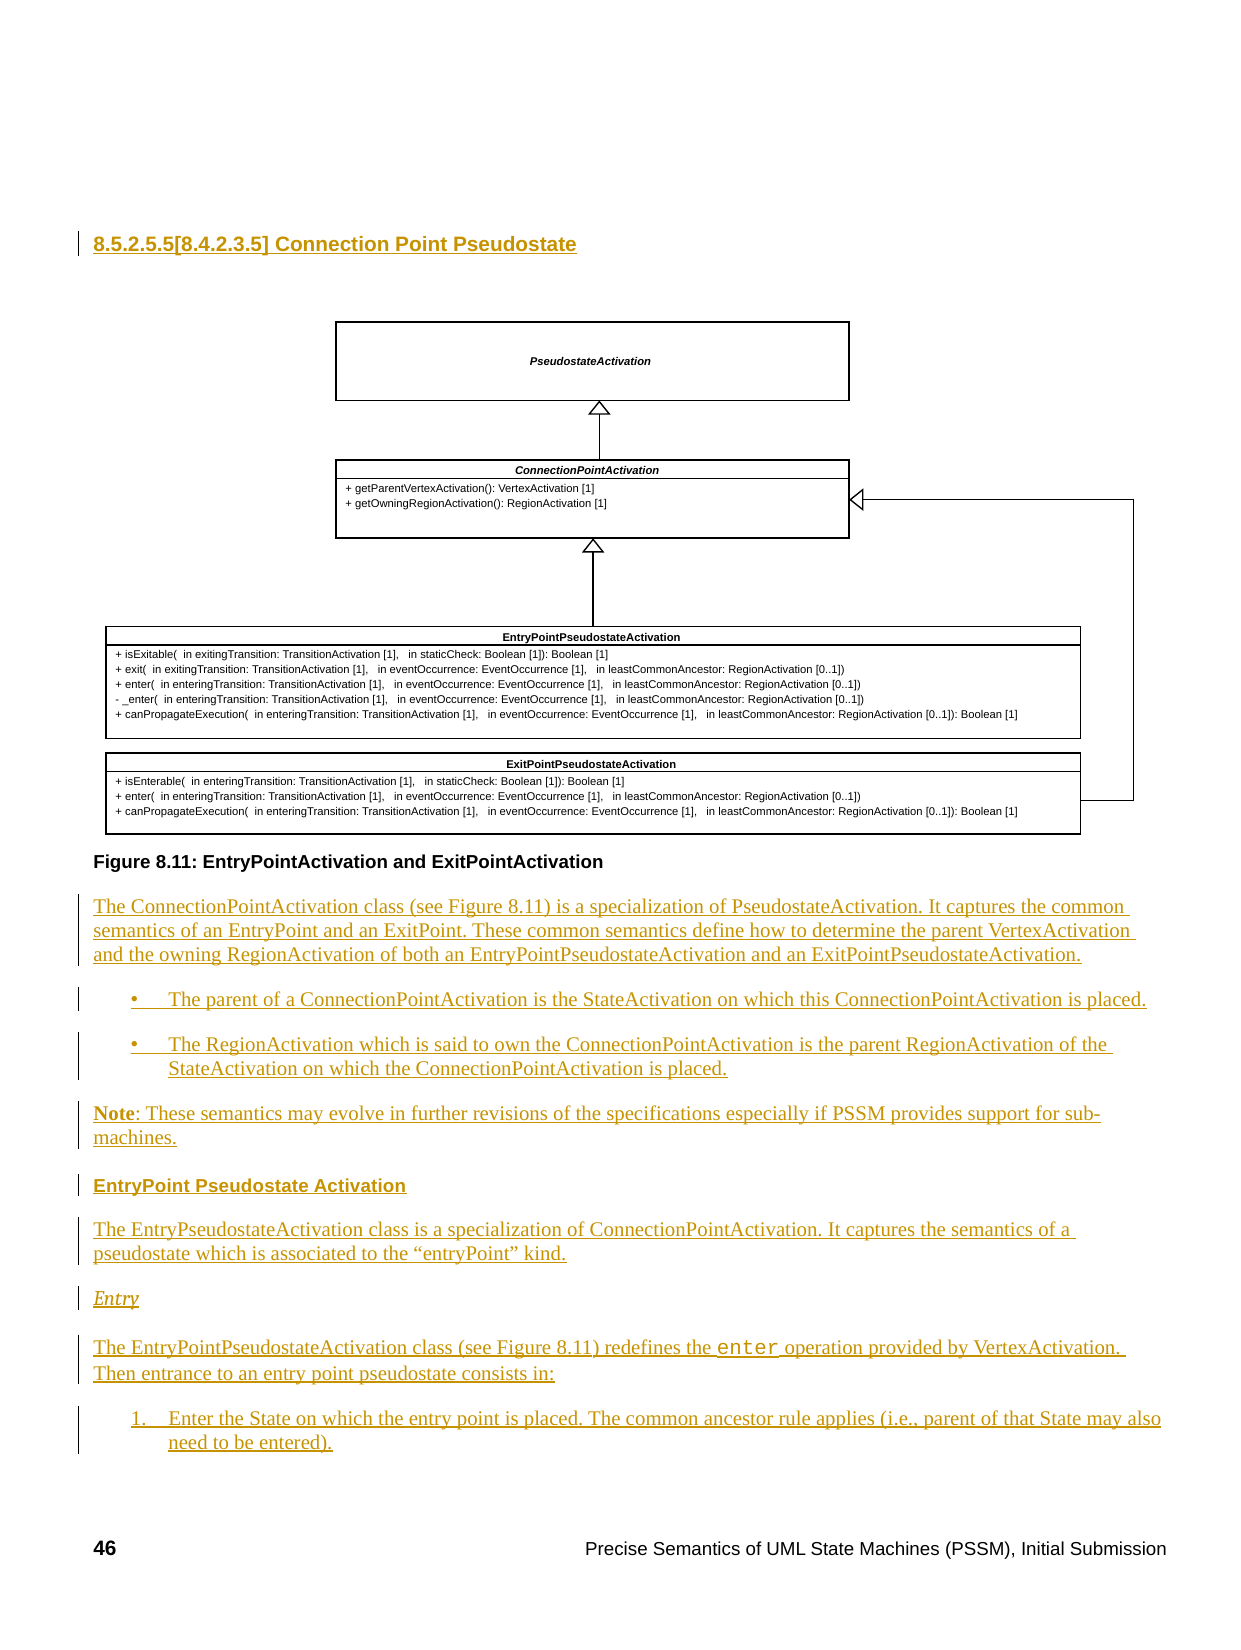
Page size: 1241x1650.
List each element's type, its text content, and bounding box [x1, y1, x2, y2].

text The ConnectionPointActivation class (see Figure 8.11) is a specialization of PseudostateActivation. It captures the common semantics of an EntryPoint and an ExitPoint. These common semantics define how to determine the parent VertexActivation and the owning RegionActivation of both an EntryPointPseudostateActivation and an ExitPointPseudostateActivation. [93, 873, 1164, 966]
text Figure 8.11: EntryPointActivation and ExitPointActivation [93, 309, 1164, 873]
text Note: These semantics may evolve in further revisions of the specifications especially if PSSM provides support for sub-machines. [93, 1101, 1164, 1149]
text The EntryPseudostateActivation class is a specialization of ConnectionPointActivation. It captures the semantics of a pseudostate which is associated to the “entryPoint” kind. [93, 1217, 1164, 1265]
list The RegionActivation which is said to own the ConnectionPointActivation is the parent RegionActivation of the StateActivation on which the ConnectionPointActivation is placed. [131, 1032, 1164, 1080]
subtitle [93, 296, 1164, 309]
list The parent of a ConnectionPointActivation is the StateActivation on which this ConnectionPointActivation is placed. [131, 987, 1164, 1011]
text The EntryPointPseudostateActivation class (see Figure 8.11) redefines the enter operation provided by VertexActivation. Then entrance to an entry point pseudostate consists in: [93, 1335, 1164, 1384]
subtitle Entry [93, 1286, 1164, 1310]
list Enter the State on which the entry point is placed. The common ancestor rule applies (i.e., parent of that State may also need to be entered). [131, 1406, 1164, 1454]
text [93, 281, 1164, 296]
subtitle EntryPoint Pseudostate Activation [93, 1174, 1164, 1196]
subtitle Connection Point Pseudostate [93, 231, 1164, 256]
